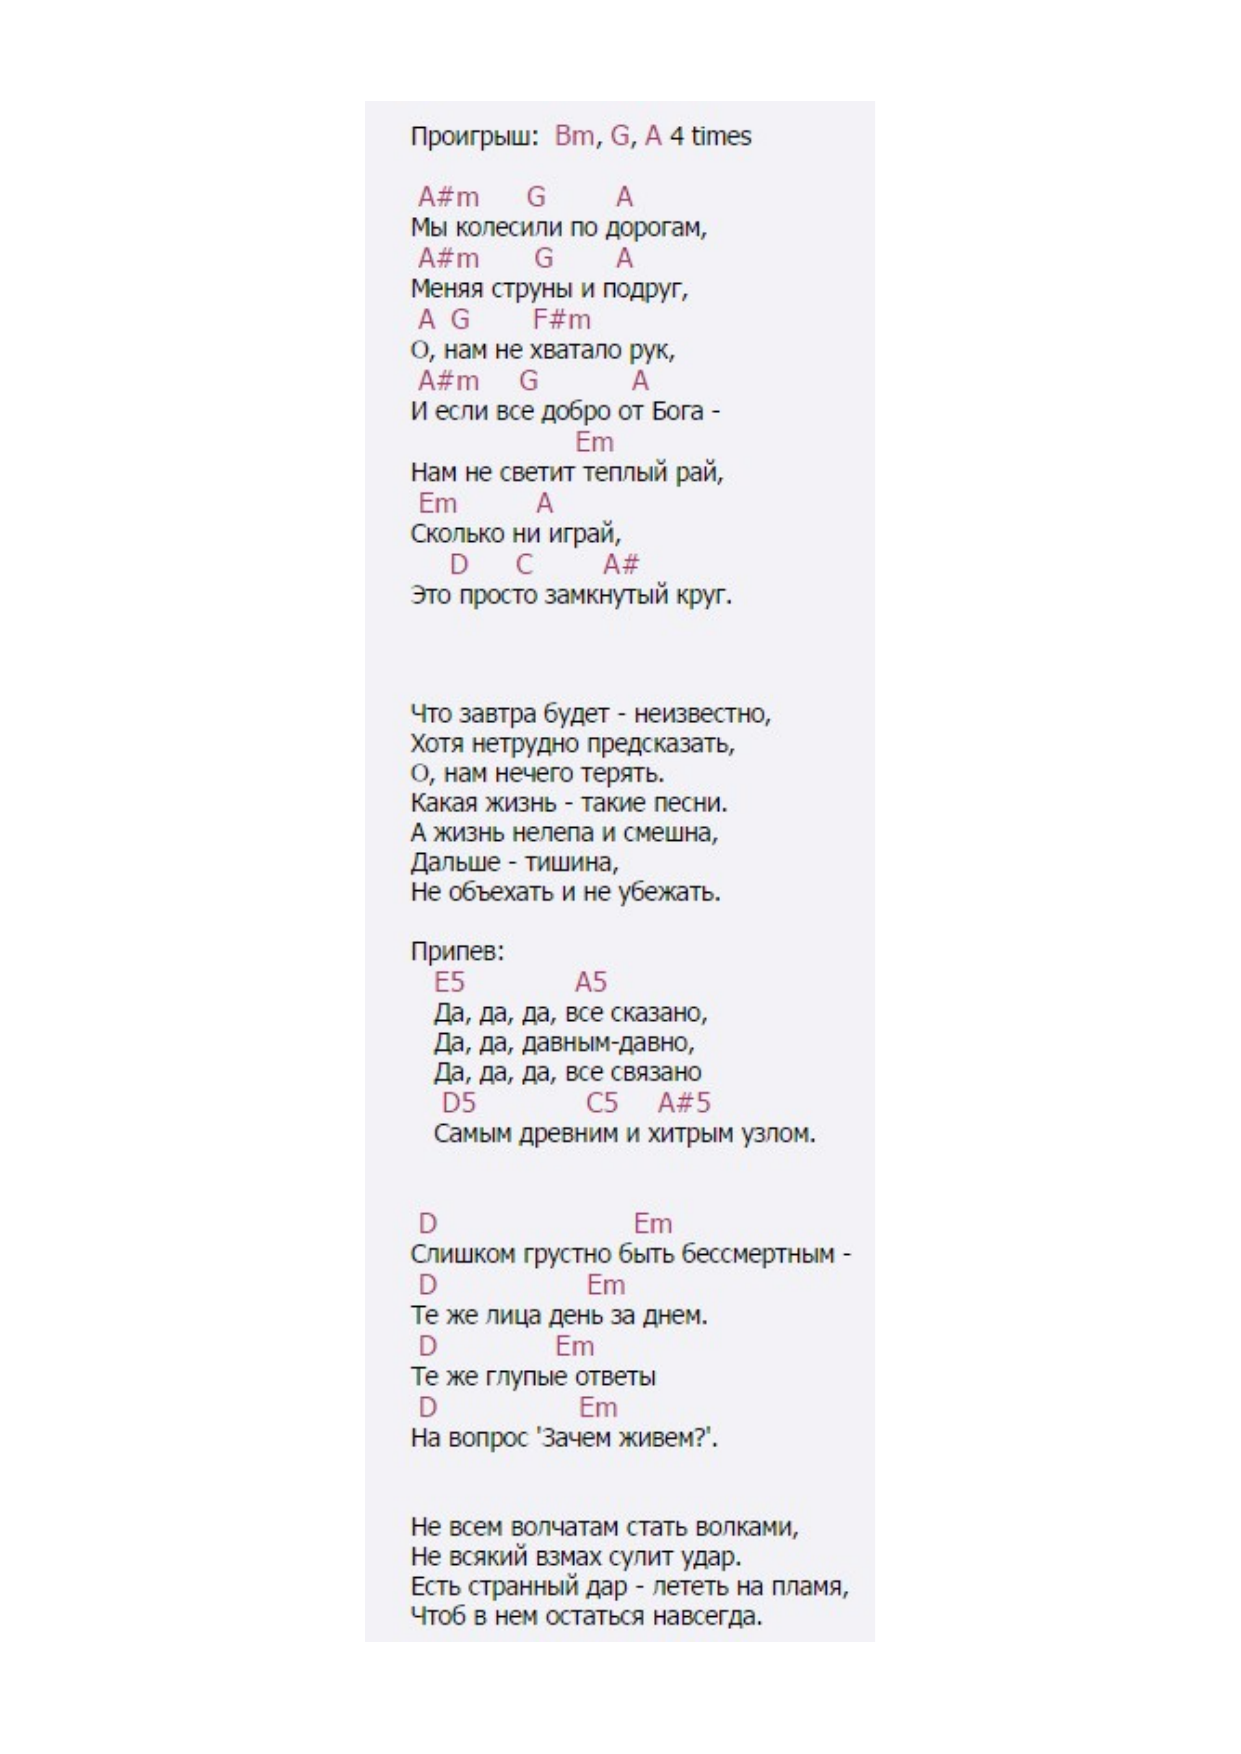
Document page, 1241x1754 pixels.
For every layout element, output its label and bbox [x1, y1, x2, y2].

picture [365, 101, 876, 1642]
